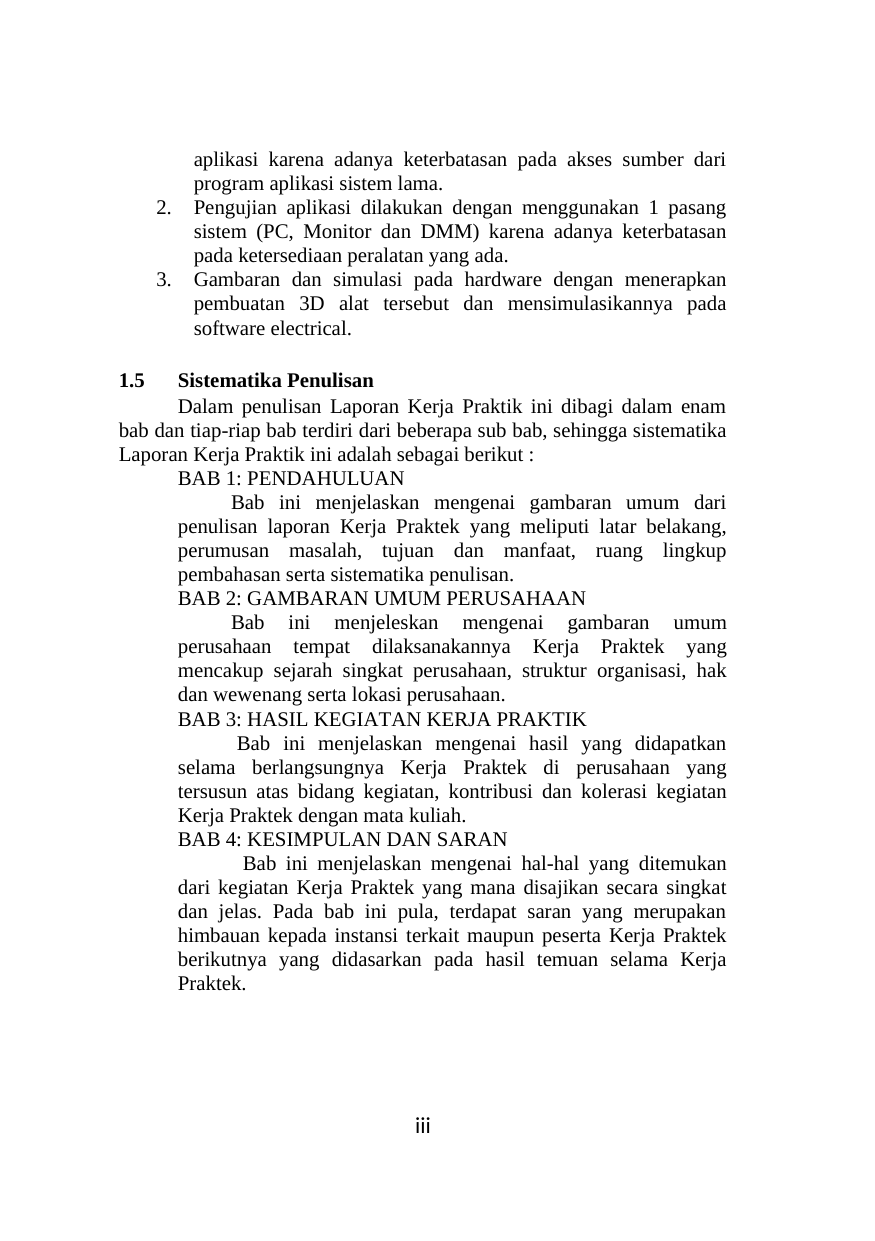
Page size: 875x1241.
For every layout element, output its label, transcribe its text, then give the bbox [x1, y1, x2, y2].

text Bab ini menjelaskan mengenai gambaran umum dari penulisan laporan Kerja Praktek yang meliputi latar belakang, perumusan masalah, tujuan dan manfaat, ruang lingkup pembahasan serta sistematika penulisan. [178, 490, 727, 586]
text Bab ini menjeleskan mengenai gambaran umum perusahaan tempat dilaksanakannya Kerja Praktek yang mencakup sejarah singkat perusahaan, struktur organisasi, hak dan wewenang serta lokasi perusahaan. [178, 610, 727, 706]
text Bab ini menjelaskan mengenai hal-hal yang ditemukan dari kegiatan Kerja Praktek yang mana disajikan secara singkat dan jelas. Pada bab ini pula, terdapat saran yang merupakan himbauan kepada instansi terkait maupun peserta Kerja Praktek berikutnya yang didasarkan pada hasil temuan selama Kerja Praktek. [178, 851, 727, 995]
text BAB 3: HASIL KEGIATAN KERJA PRAKTIK [178, 706, 727, 731]
list Gambaran dan simulasi pada hardware dengan menerapkan pembuatan 3D alat tersebut dan mensimulasikannya pada software electrical. [156, 267, 727, 339]
subtitle Sistematika Penulisan [118, 368, 727, 392]
text BAB 2: GAMBARAN UMUM PERUSAHAAN [178, 586, 727, 610]
text Bab ini menjelaskan mengenai hasil yang didapatkan selama berlangsungnya Kerja Praktek di perusahaan yang tersusun atas bidang kegiatan, kontribusi dan kolerasi kegiatan Kerja Praktek dengan mata kuliah. [178, 731, 727, 827]
text Dalam penulisan Laporan Kerja Praktik ini dibagi dalam enam bab dan tiap-riap bab terdiri dari beberapa sub bab, sehingga sistematika Laporan Kerja Praktik ini adalah sebagai berikut : [118, 394, 727, 466]
text BAB 4: KESIMPULAN DAN SARAN [178, 827, 727, 851]
list Pengujian aplikasi dilakukan dengan menggunakan 1 pasang sistem (PC, Monitor dan DMM) karena adanya keterbatasan pada ketersediaan peralatan yang ada. [156, 195, 727, 267]
text BAB 1: PENDAHULUAN [118, 466, 727, 490]
list aplikasi karena adanya keterbatasan pada akses sumber dari program aplikasi sistem lama. [156, 147, 727, 195]
